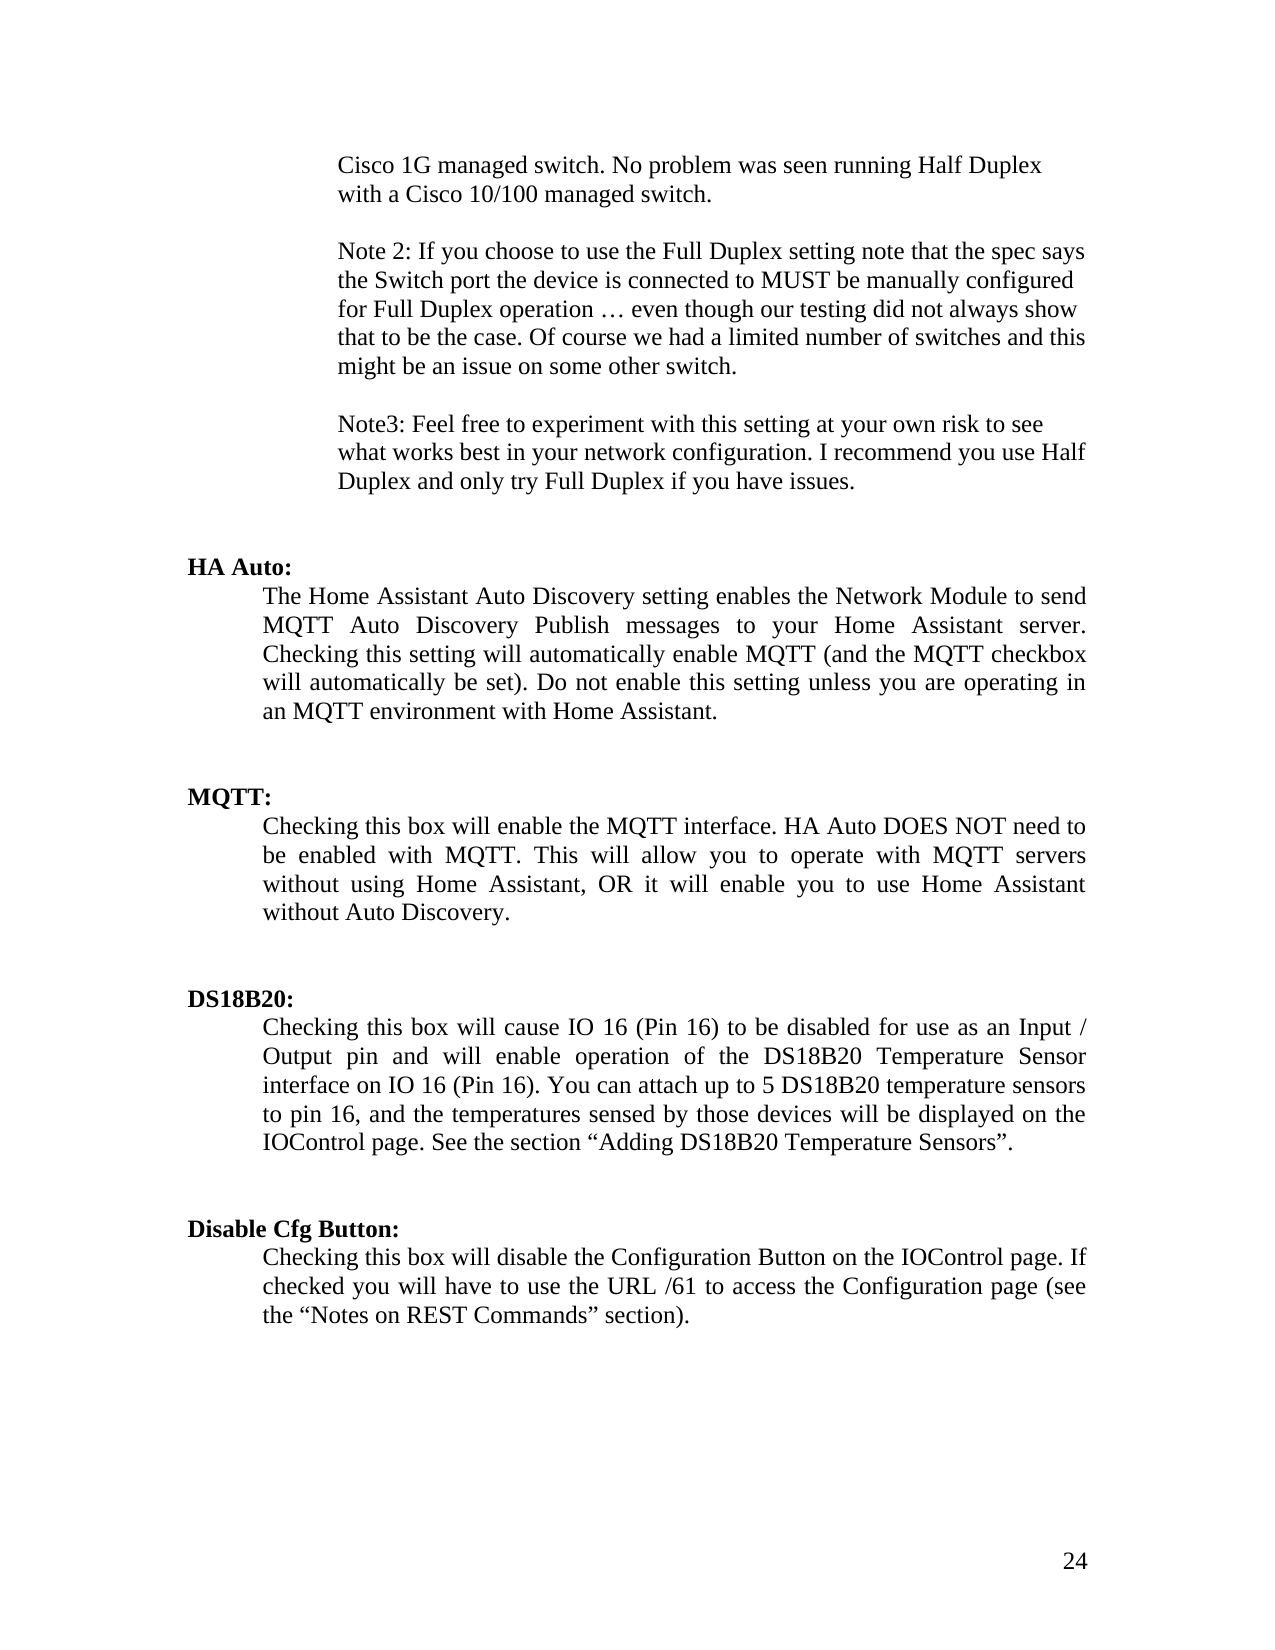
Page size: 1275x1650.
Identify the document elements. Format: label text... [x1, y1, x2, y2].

text Note 2: If you choose to use the Full Duplex setting note that the spec says the Switch port the device is connected to MUST be manually configured for Full Duplex operation … even though our testing did not always show that to be the case. Of course we had a limited number of switches and this might be an issue on some other switch. [337, 236, 1087, 380]
text The Home Assistant Auto Discovery setting enables the Network Module to send MQTT Auto Discovery Publish messages to your Home Assistant server. Checking this setting will automatically enable MQTT (and the MQTT checkbox will automatically be set). Do not enable this setting unless you are operating in an MQTT environment with Home Assistant. [262, 581, 1087, 725]
text Disable Cfg Button: [187, 1214, 1087, 1242]
text Checking this box will disable the Configuration Button on the IOControl page. If checked you will have to use the URL /61 to access the Configuration page (see the “Notes on REST Commands” section). [262, 1242, 1087, 1329]
text Checking this box will enable the MQTT interface. HA Auto DOES NOT need to be enabled with MQTT. This will allow you to operate with MQTT servers without using Home Assistant, OR it will enable you to use Home Assistant without Auto Discovery. [262, 811, 1087, 926]
text Checking this box will cause IO 16 (Pin 16) to be disabled for use as an Input / Output pin and will enable operation of the DS18B20 Temperature Sensor interface on IO 16 (Pin 16). You can attach up to 5 DS18B20 temperature sensors to pin 16, and the temperatures sensed by those devices will be displayed on the IOControl page. See the section “Adding DS18B20 Temperature Sensors”. [262, 1012, 1087, 1156]
text Cisco 1G managed switch. No problem was seen running Half Duplex with a Cisco 10/100 managed switch. [337, 150, 1087, 207]
text HA Auto: [187, 552, 1087, 581]
text DS18B20: [187, 984, 1087, 1012]
text Note3: Feel free to experiment with this setting at your own risk to see what works best in your network configuration. I recommend you use Half Duplex and only try Full Duplex if you have issues. [337, 409, 1087, 495]
text MQTT: [187, 782, 1087, 811]
